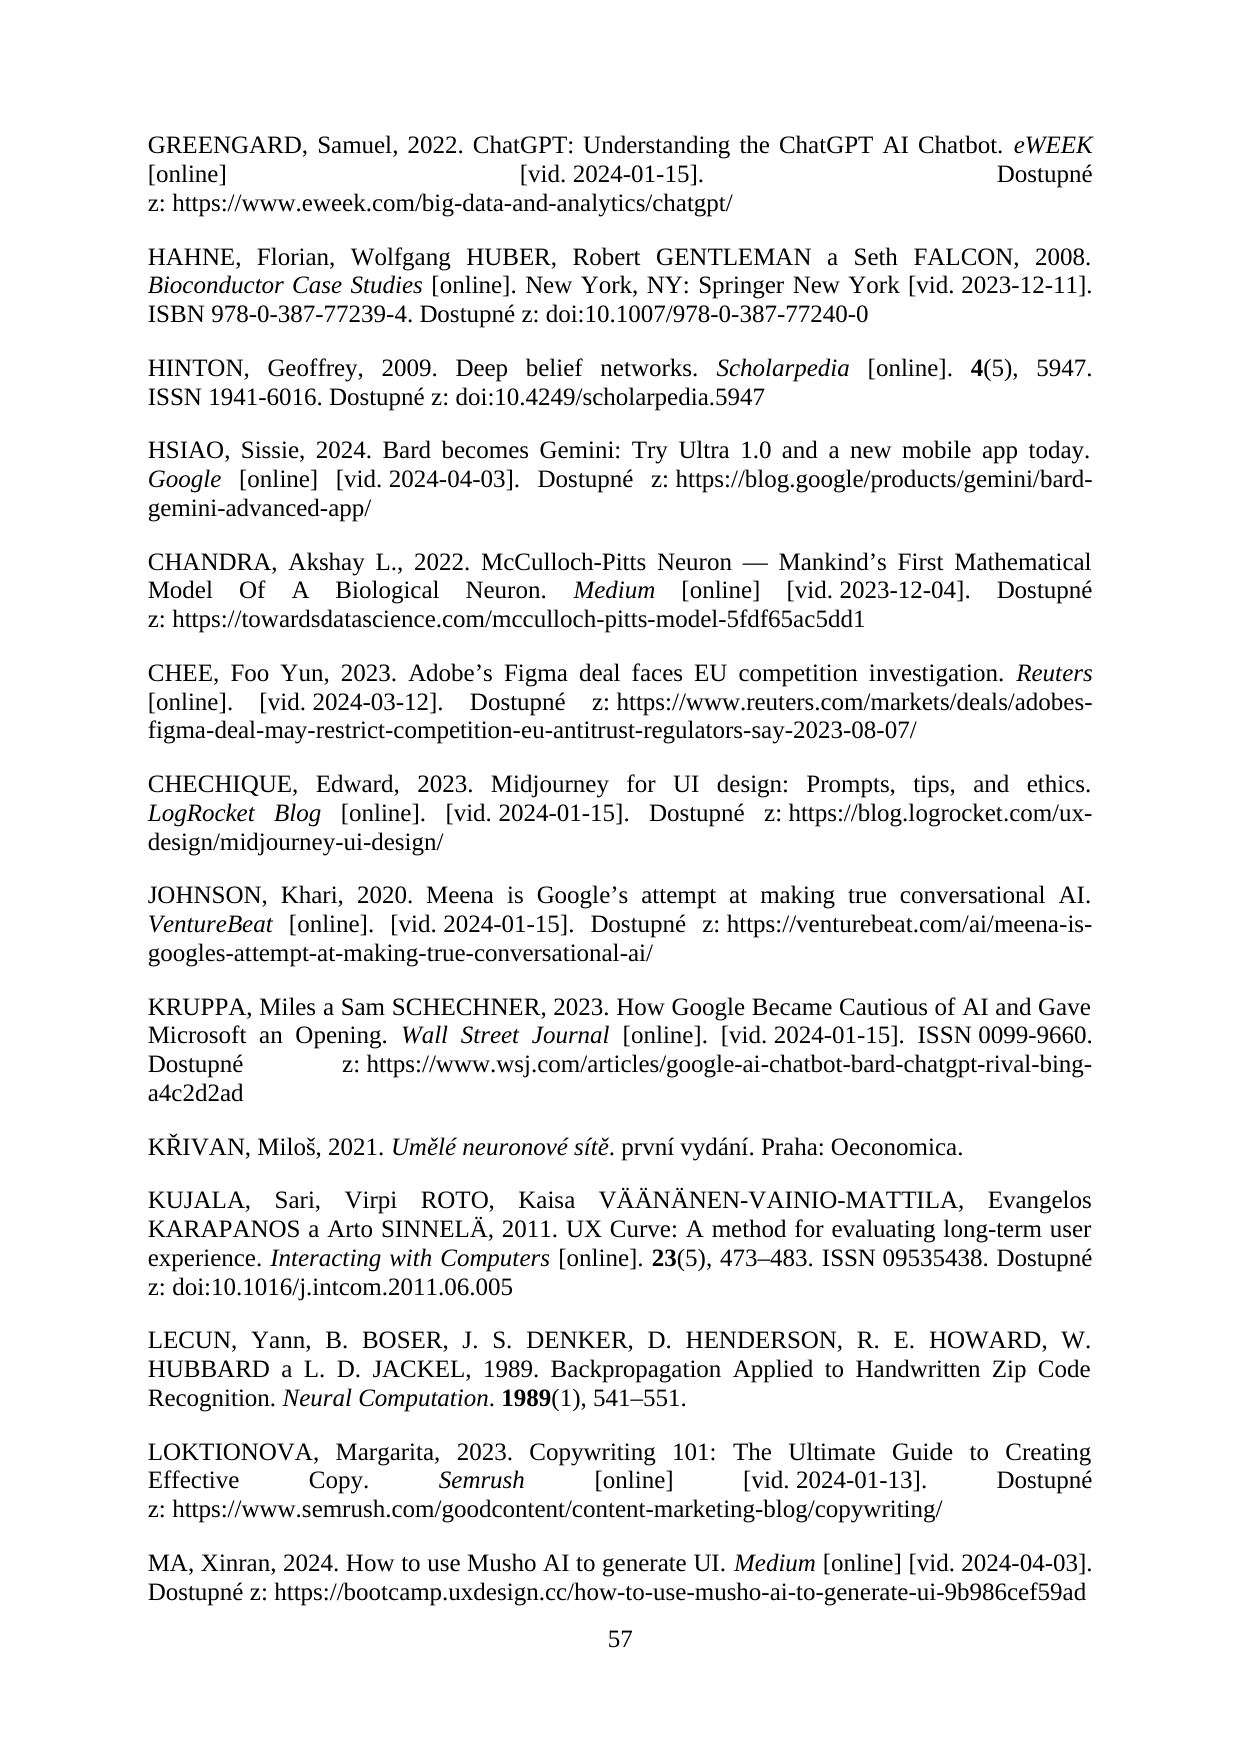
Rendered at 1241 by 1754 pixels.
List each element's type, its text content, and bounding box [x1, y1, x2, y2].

text LECUN, Yann, B. BOSER, J. S. DENKER, D. HENDERSON, R. E. HOWARD, W. HUBBARD a L. D. JACKEL, 1989. Backpropagation Applied to Handwritten Zip Code Recognition. Neural Computation. 1989(1), 541–551. [148, 1325, 1092, 1412]
text LOKTIONOVA, Margarita, 2023. Copywriting 101: The Ultimate Guide to Creating Effective Copy. Semrush [online] [vid. 2024-01-13]. Dostupné z: https://www.semrush.com/goodcontent/content-marketing-blog/copywriting/ [148, 1437, 1092, 1523]
text GREENGARD, Samuel, 2022. ChatGPT: Understanding the ChatGPT AI Chatbot. eWEEK [online] [vid. 2024-01-15]. Dostupné z: https://www.eweek.com/big-data-and-analytics/chatgpt/ [148, 130, 1092, 217]
text KUJALA, Sari, Virpi ROTO, Kaisa VÄÄNÄNEN-VAINIO-MATTILA, Evangelos KARAPANOS a Arto SINNELÄ, 2011. UX Curve: A method for evaluating long-term user experience. Interacting with Computers [online]. 23(5), 473–483. ISSN 09535438. Dostupné z: doi:10.1016/j.intcom.2011.06.005 [148, 1185, 1092, 1300]
text KŘIVAN, Miloš, 2021. Umělé neuronové sítě. první vydání. Praha: Oeconomica. [148, 1132, 1092, 1160]
text JOHNSON, Khari, 2020. Meena is Google’s attempt at making true conversational AI. VentureBeat [online]. [vid. 2024-01-15]. Dostupné z: https://venturebeat.com/ai/meena-is-googles-attempt-at-making-true-conversational-ai/ [148, 880, 1092, 967]
text CHEE, Foo Yun, 2023. Adobe’s Figma deal faces EU competition investigation. Reuters [online]. [vid. 2024-03-12]. Dostupné z: https://www.reuters.com/markets/deals/adobes-figma-deal-may-restrict-competition-eu-antitrust-regulators-say-2023-08-07/ [148, 658, 1092, 744]
text CHANDRA, Akshay L., 2022. McCulloch-Pitts Neuron — Mankind’s First Mathematical Model Of A Biological Neuron. Medium [online] [vid. 2023-12-04]. Dostupné z: https://towardsdatascience.com/mcculloch-pitts-model-5fdf65ac5dd1 [148, 547, 1092, 633]
text HAHNE, Florian, Wolfgang HUBER, Robert GENTLEMAN a Seth FALCON, 2008. Bioconductor Case Studies [online]. New York, NY: Springer New York [vid. 2023-12-11]. ISBN 978-0-387-77239-4. Dostupné z: doi:10.1007/978-0-387-77240-0 [148, 242, 1092, 328]
text MA, Xinran, 2024. How to use Musho AI to generate UI. Medium [online] [vid. 2024-04-03]. Dostupné z: https://bootcamp.uxdesign.cc/how-to-use-musho-ai-to-generate-ui-9b986cef59ad [148, 1548, 1092, 1605]
text KRUPPA, Miles a Sam SCHECHNER, 2023. How Google Became Cautious of AI and Gave Microsoft an Opening. Wall Street Journal [online]. [vid. 2024-01-15]. ISSN 0099-9660. Dostupné z: https://www.wsj.com/articles/google-ai-chatbot-bard-chatgpt-rival-bing-a4c2d2ad [148, 992, 1092, 1107]
text HINTON, Geoffrey, 2009. Deep belief networks. Scholarpedia [online]. 4(5), 5947. ISSN 1941-6016. Dostupné z: doi:10.4249/scholarpedia.5947 [148, 353, 1092, 410]
text HSIAO, Sissie, 2024. Bard becomes Gemini: Try Ultra 1.0 and a new mobile app today. Google [online] [vid. 2024-04-03]. Dostupné z: https://blog.google/products/gemini/bard-gemini-advanced-app/ [148, 435, 1092, 522]
text CHECHIQUE, Edward, 2023. Midjourney for UI design: Prompts, tips, and ethics. LogRocket Blog [online]. [vid. 2024-01-15]. Dostupné z: https://blog.logrocket.com/ux-design/midjourney-ui-design/ [148, 769, 1092, 855]
